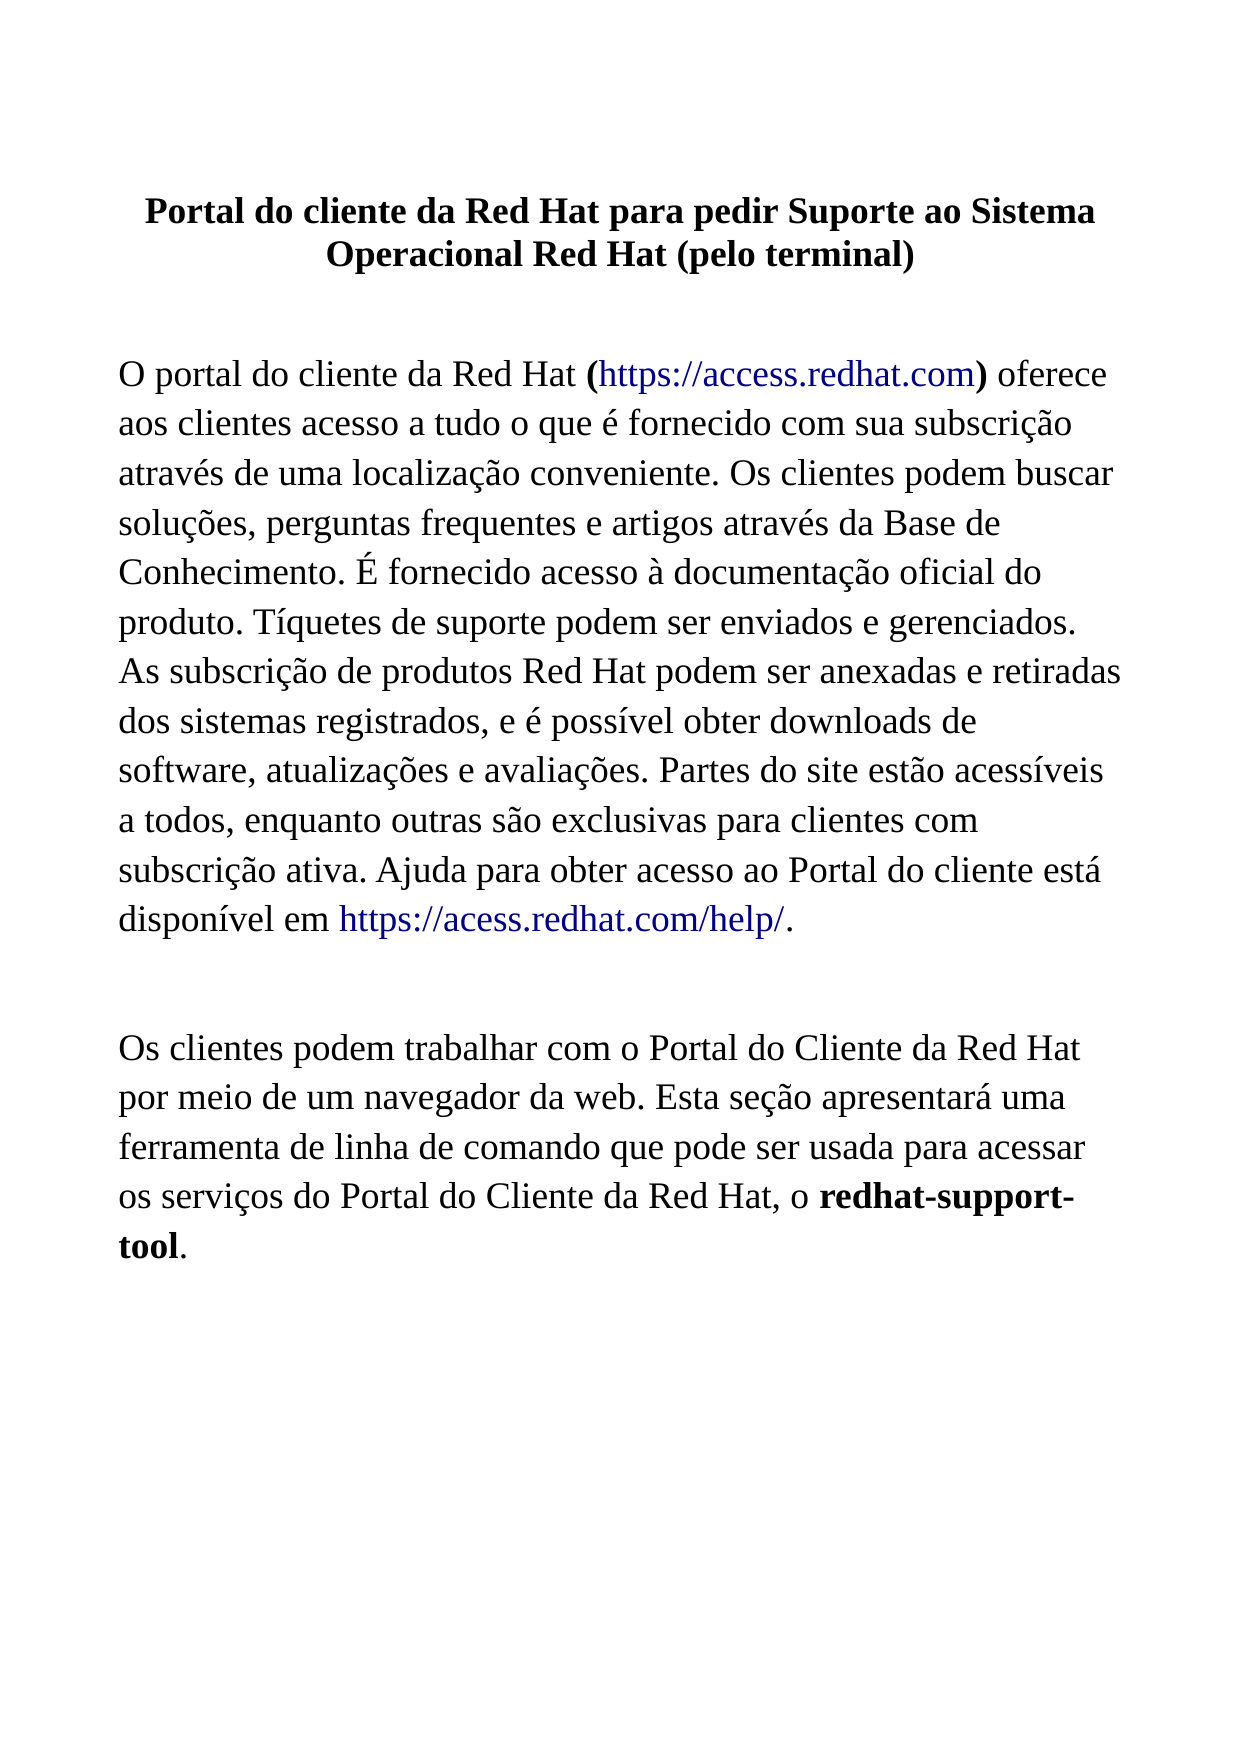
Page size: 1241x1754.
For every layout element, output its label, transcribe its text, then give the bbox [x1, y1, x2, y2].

text Os clientes podem trabalhar com o Portal do Cliente da Red Hat por meio de um navegador da web. Esta seção apresentará uma ferramenta de linha de comando que pode ser usada para acessar os serviços do Portal do Cliente da Red Hat, o redhat-support-tool. [118, 1025, 1122, 1266]
subtitle Portal do cliente da Red Hat para pedir Suporte ao Sistema Operacional Red Hat (pelo terminal) [118, 188, 1122, 274]
text O portal do cliente da Red Hat (https://access.redhat.com) oferece aos clientes acesso a tudo o que é fornecido com sua subscrição através de uma localização conveniente. Os clientes podem buscar soluções, perguntas frequentes e artigos através da Base de Conhecimento. É fornecido acesso à documentação oficial do produto. Tíquetes de suporte podem ser enviados e gerenciados. As subscrição de produtos Red Hat podem ser anexadas e retiradas dos sistemas registrados, e é possível obter downloads de software, atualizações e avaliações. Partes do site estão acessíveis a todos, enquanto outras são exclusivas para clientes com subscrição ativa. Ajuda para obter acesso ao Portal do cliente está disponível em https://acess.redhat.com/help/. [118, 351, 1122, 940]
